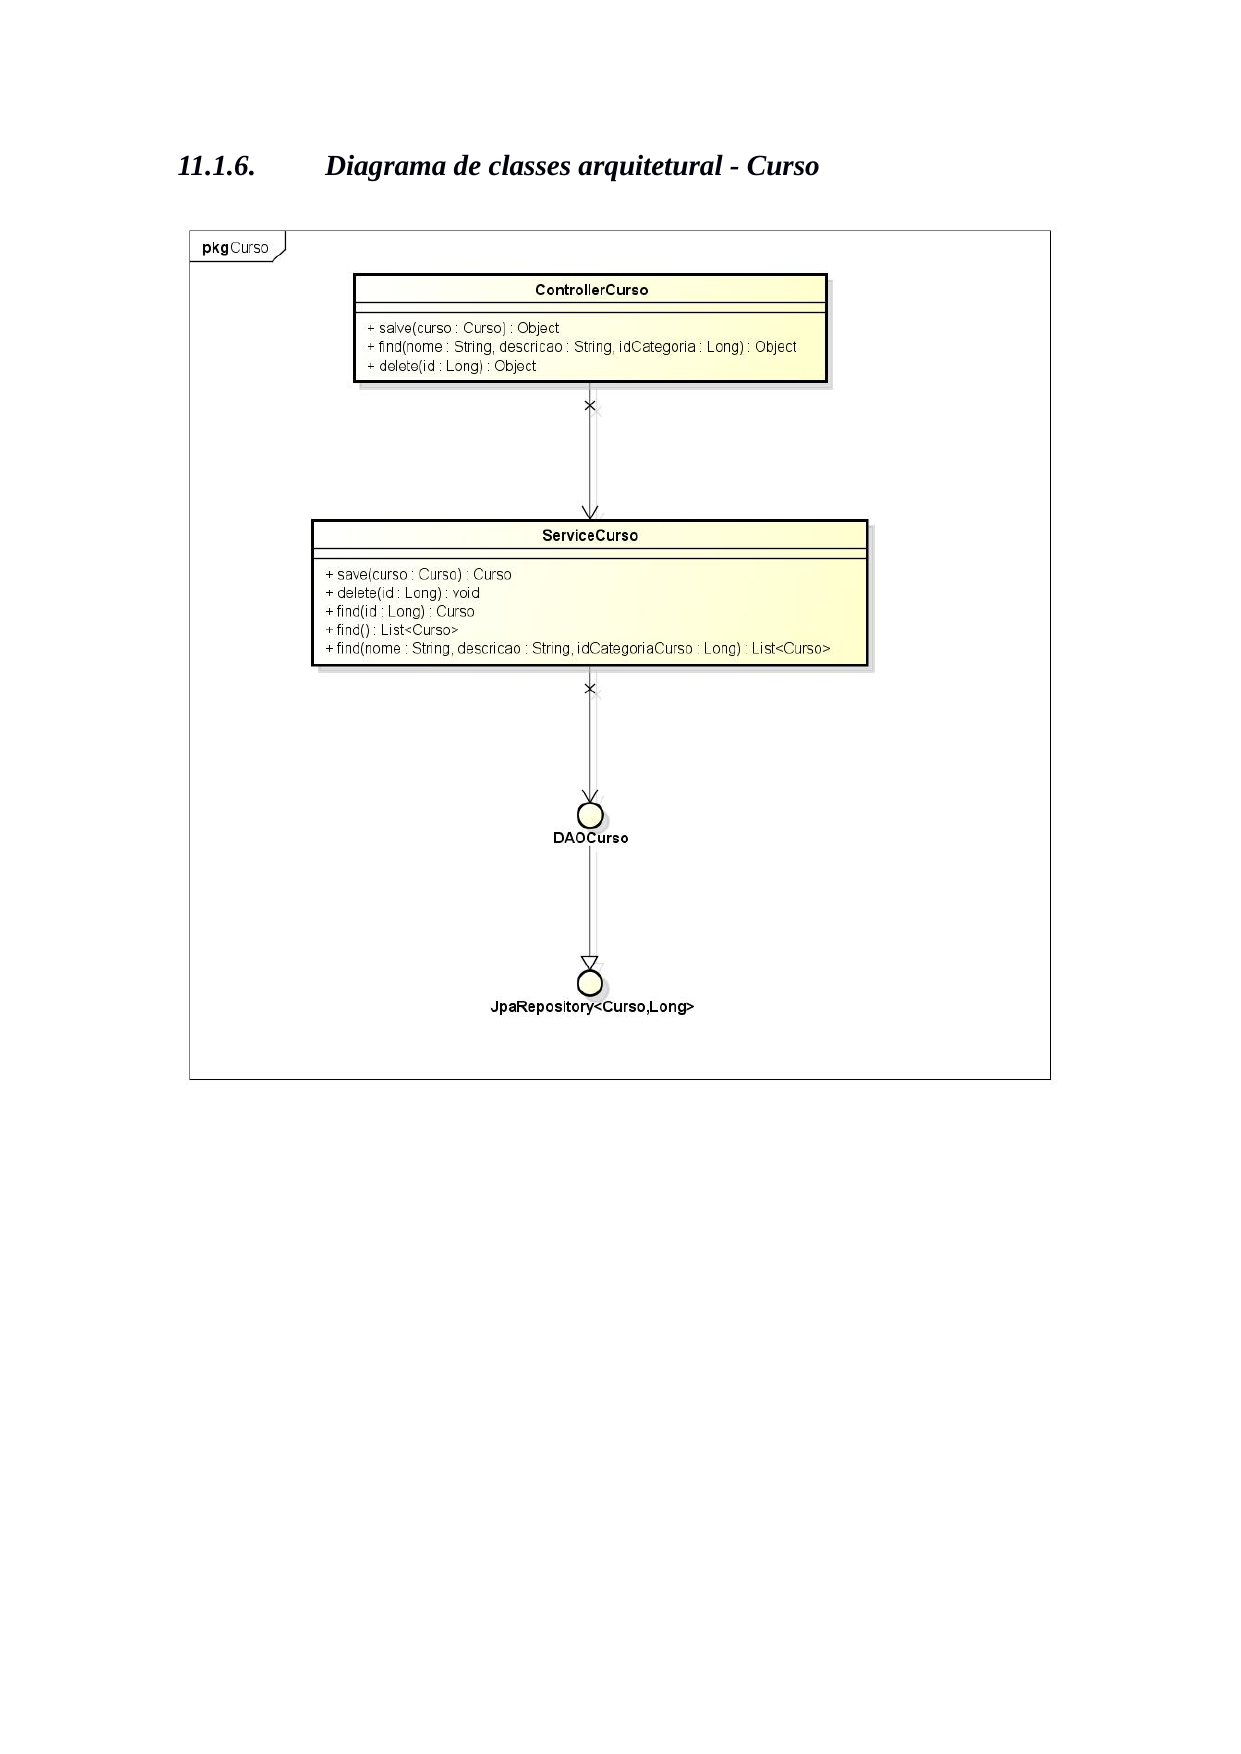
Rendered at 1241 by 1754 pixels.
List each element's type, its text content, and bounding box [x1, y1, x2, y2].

picture [177, 218, 1062, 1090]
text 11.1.6. Diagrama de classes arquitetural - Curso [177, 148, 1063, 181]
